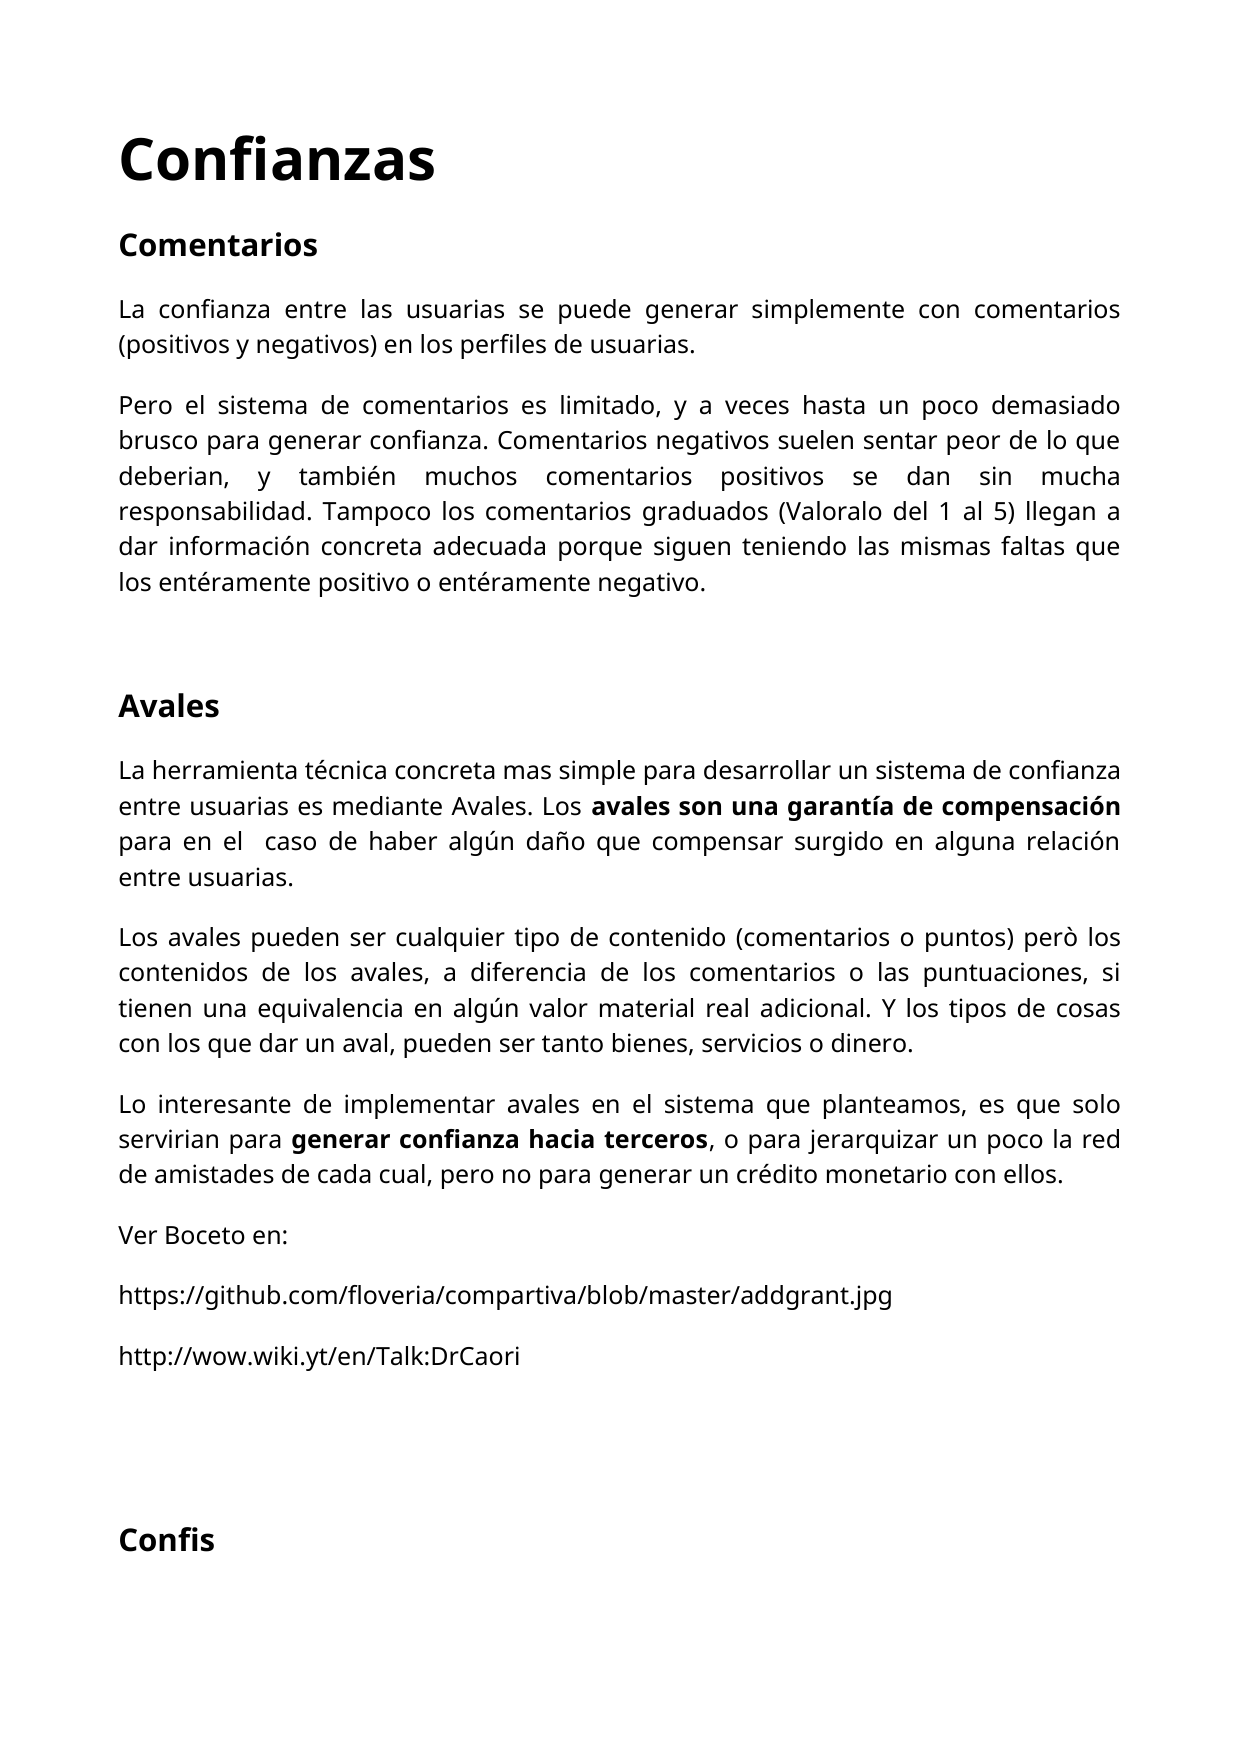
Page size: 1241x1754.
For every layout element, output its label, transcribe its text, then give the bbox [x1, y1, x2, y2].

text Avales [118, 684, 1122, 727]
text http://wow.wiki.yt/en/Talk:DrCaori [118, 1337, 1122, 1372]
text Lo interesante de implementar avales en el sistema que planteamos, es que solo servirian para generar confianza hacia terceros, o para jerarquizar un poco la red de amistades de cada cual, pero no para generar un crédito monetario con ellos. [118, 1085, 1122, 1191]
text https://github.com/floveria/compartiva/blob/master/addgrant.jpg [118, 1277, 1122, 1312]
text La confianza entre las usuarias se puede generar simplemente con comentarios (positivos y negativos) en los perfiles de usuarias. [118, 290, 1122, 361]
text Pero el sistema de comentarios es limitado, y a veces hasta un poco demasiado brusco para generar confianza. Comentarios negativos suelen sentar peor de lo que deberian, y también muchos comentarios positivos se dan sin mucha responsabilidad. Tampoco los comentarios graduados (Valoralo del 1 al 5) llegan a dar información concreta adecuada porque siguen teniendo las mismas faltas que los entéramente positivo o entéramente negativo. [118, 386, 1122, 598]
text Los avales pueden ser cualquier tipo de contenido (comentarios o puntos) però los contenidos de los avales, a diferencia de los comentarios o las puntuaciones, si tienen una equivalencia en algún valor material real adicional. Y los tipos de cosas con los que dar un aval, pueden ser tanto bienes, servicios o dinero. [118, 918, 1122, 1060]
text Ver Boceto en: [118, 1216, 1122, 1252]
text Comentarios [118, 223, 1122, 265]
text Confianzas [118, 118, 1122, 198]
text La herramienta técnica concreta mas simple para desarrollar un sistema de confianza entre usuarias es mediante Avales. Los avales son una garantía de compensación para en el caso de haber algún daño que compensar surgido en alguna relación entre usuarias. [118, 752, 1122, 893]
text Confis [118, 1518, 1122, 1561]
